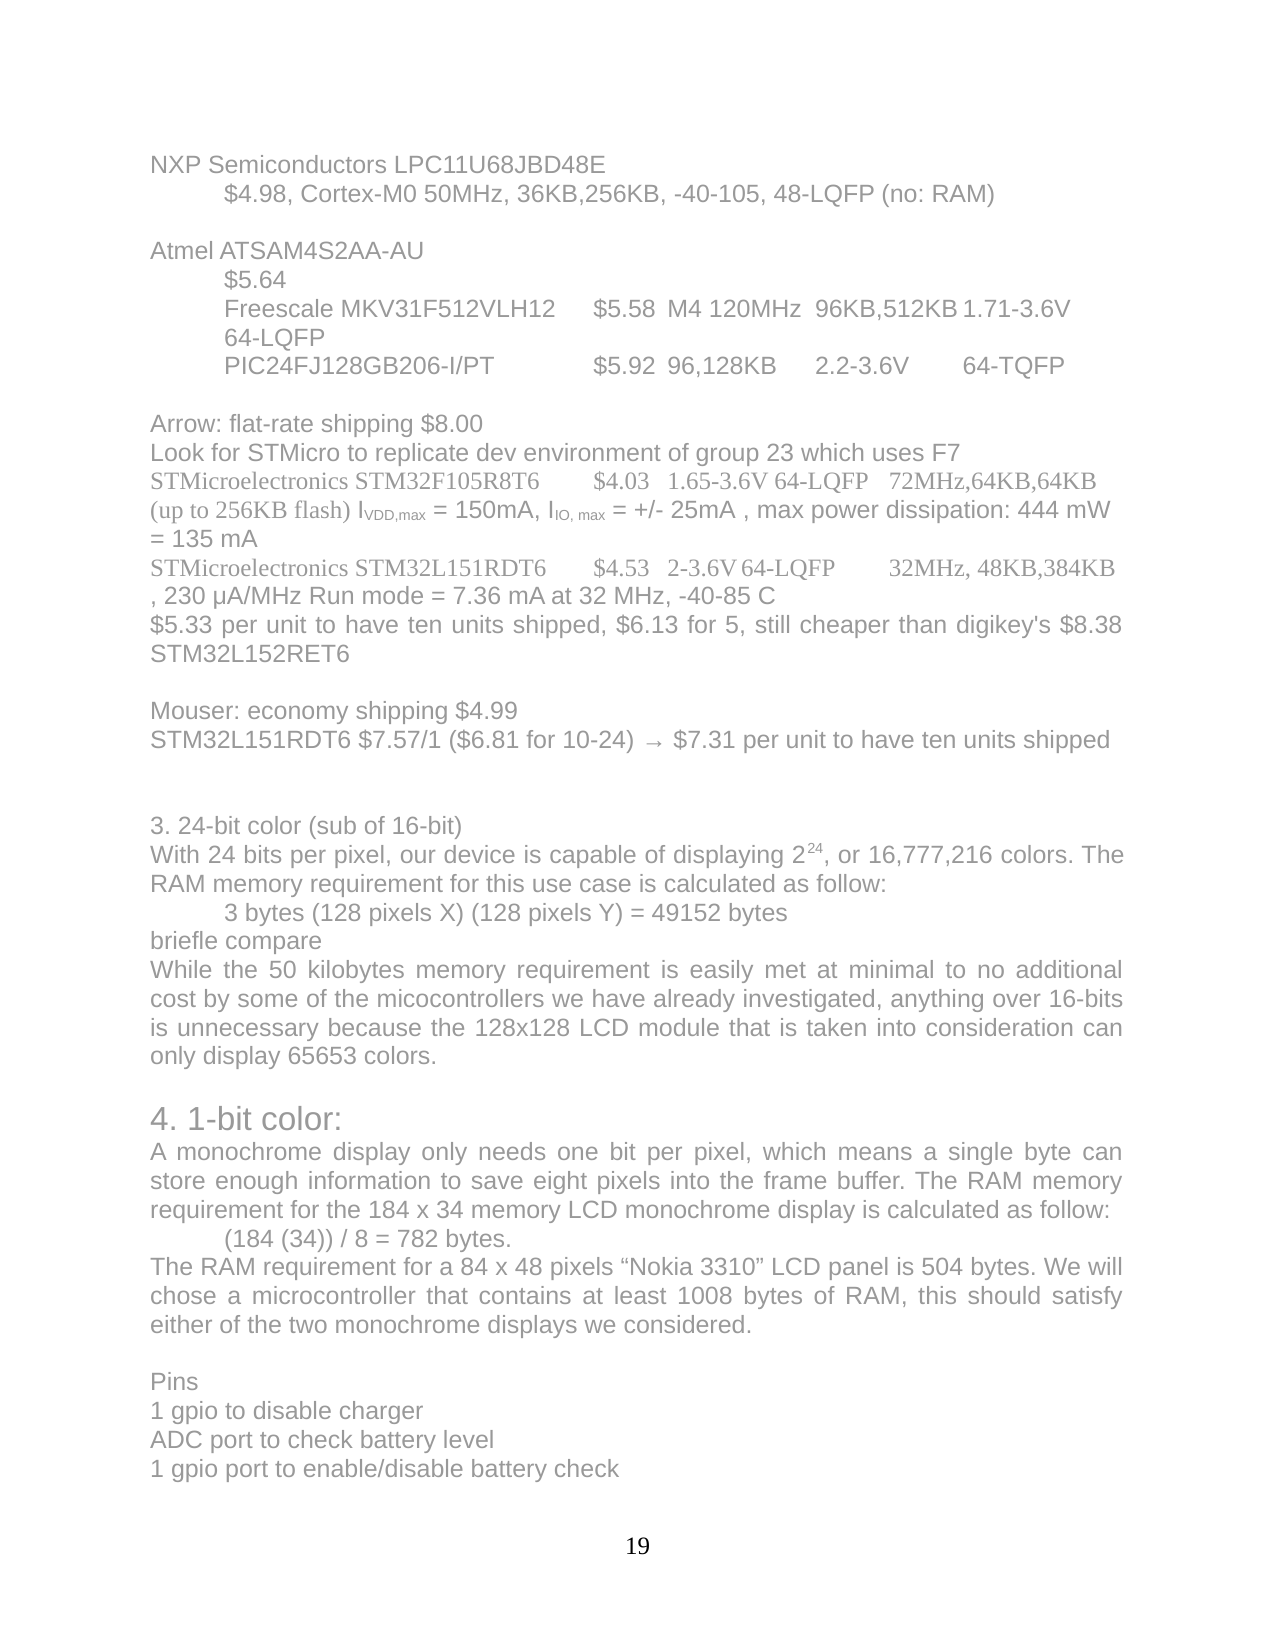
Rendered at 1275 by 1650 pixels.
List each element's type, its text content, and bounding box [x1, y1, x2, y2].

text 1 gpio port to enable/disable battery check [150, 1453, 1125, 1482]
text Atmel ATSAM4S2AA-AU [150, 236, 1125, 265]
text STMicroelectronics STM32L151RDT6 $4.53 2-3.6V 64-LQFP 32MHz, 48KB,384KB [150, 553, 1125, 581]
text Mouser: economy shipping $4.99 [150, 696, 1125, 725]
text Freescale MKV31F512VLH12 $5.58 M4 120MHz 96KB,512KB 1.71-3.6V 64-LQFP [150, 294, 1125, 351]
text A monochrome display only needs one bit per pixel, which means a single byte can store enough information to save eight pixels into the frame buffer. The RAM memory requirement for the 184 x 34 memory LCD monochrome display is calculated as follow: [150, 1137, 1125, 1223]
text Arrow: flat-rate shipping $8.00 [150, 409, 1125, 437]
text With 24 bits per pixel, our device is capable of displaying 224, or 16,777,216 colors. The RAM memory requirement for this use case is calculated as follow: [150, 840, 1125, 898]
text 3 bytes (128 pixels X) (128 pixels Y) = 49152 bytes [150, 898, 1125, 926]
text NXP Semiconductors LPC11U68JBD48E [150, 150, 1125, 179]
text 3. 24-bit color (sub of 16-bit) [150, 811, 1125, 840]
text Pins [150, 1367, 1125, 1396]
text $5.33 per unit to have ten units shipped, $6.13 for 5, still cheaper than digikey's $8.38 STM32L152RET6 [150, 610, 1125, 668]
text $4.98, Cortex-M0 50MHz, 36KB,256KB, -40-105, 48-LQFP (no: RAM) [150, 179, 1125, 207]
text , 230 μA/MHz Run mode = 7.36 mA at 32 MHz, -40-85 C [150, 581, 1125, 610]
text ADC port to check battery level [150, 1425, 1125, 1453]
text The RAM requirement for a 84 x 48 pixels “Nokia 3310” LCD panel is 504 bytes. We will chose a microcontroller that contains at least 1008 bytes of RAM, this should satisfy either of the two monochrome displays we considered. [150, 1252, 1125, 1338]
text STM32L151RDT6 $7.57/1 ($6.81 for 10-24) → $7.31 per unit to have ten units shipped [150, 725, 1125, 754]
text briefle compare [150, 926, 1125, 955]
text STMicroelectronics STM32F105R8T6 $4.03 1.65-3.6V 64-LQFP 72MHz,64KB,64KB (up to 256KB flash) IVDD,max = 150mA, IIO, max = +/- 25mA , max power dissipation: 444 mW = 135 mA [150, 466, 1125, 553]
text Look for STMicro to replicate dev environment of group 23 which uses F7 [150, 437, 1125, 466]
text (184 (34)) / 8 = 782 bytes. [150, 1223, 1125, 1252]
text PIC24FJ128GB206-I/PT $5.92 96,128KB 2.2-3.6V 64-TQFP [150, 351, 1125, 380]
text While the 50 kilobytes memory requirement is easily met at minimal to no additional cost by some of the micocontrollers we have already investigated, anything over 16-bits is unnecessary because the 128x128 LCD module that is taken into consideration can only display 65653 colors. [150, 955, 1125, 1070]
text $5.64 [150, 265, 1125, 294]
text 4. 1-bit color: [150, 1099, 1125, 1137]
text 1 gpio to disable charger [150, 1396, 1125, 1425]
